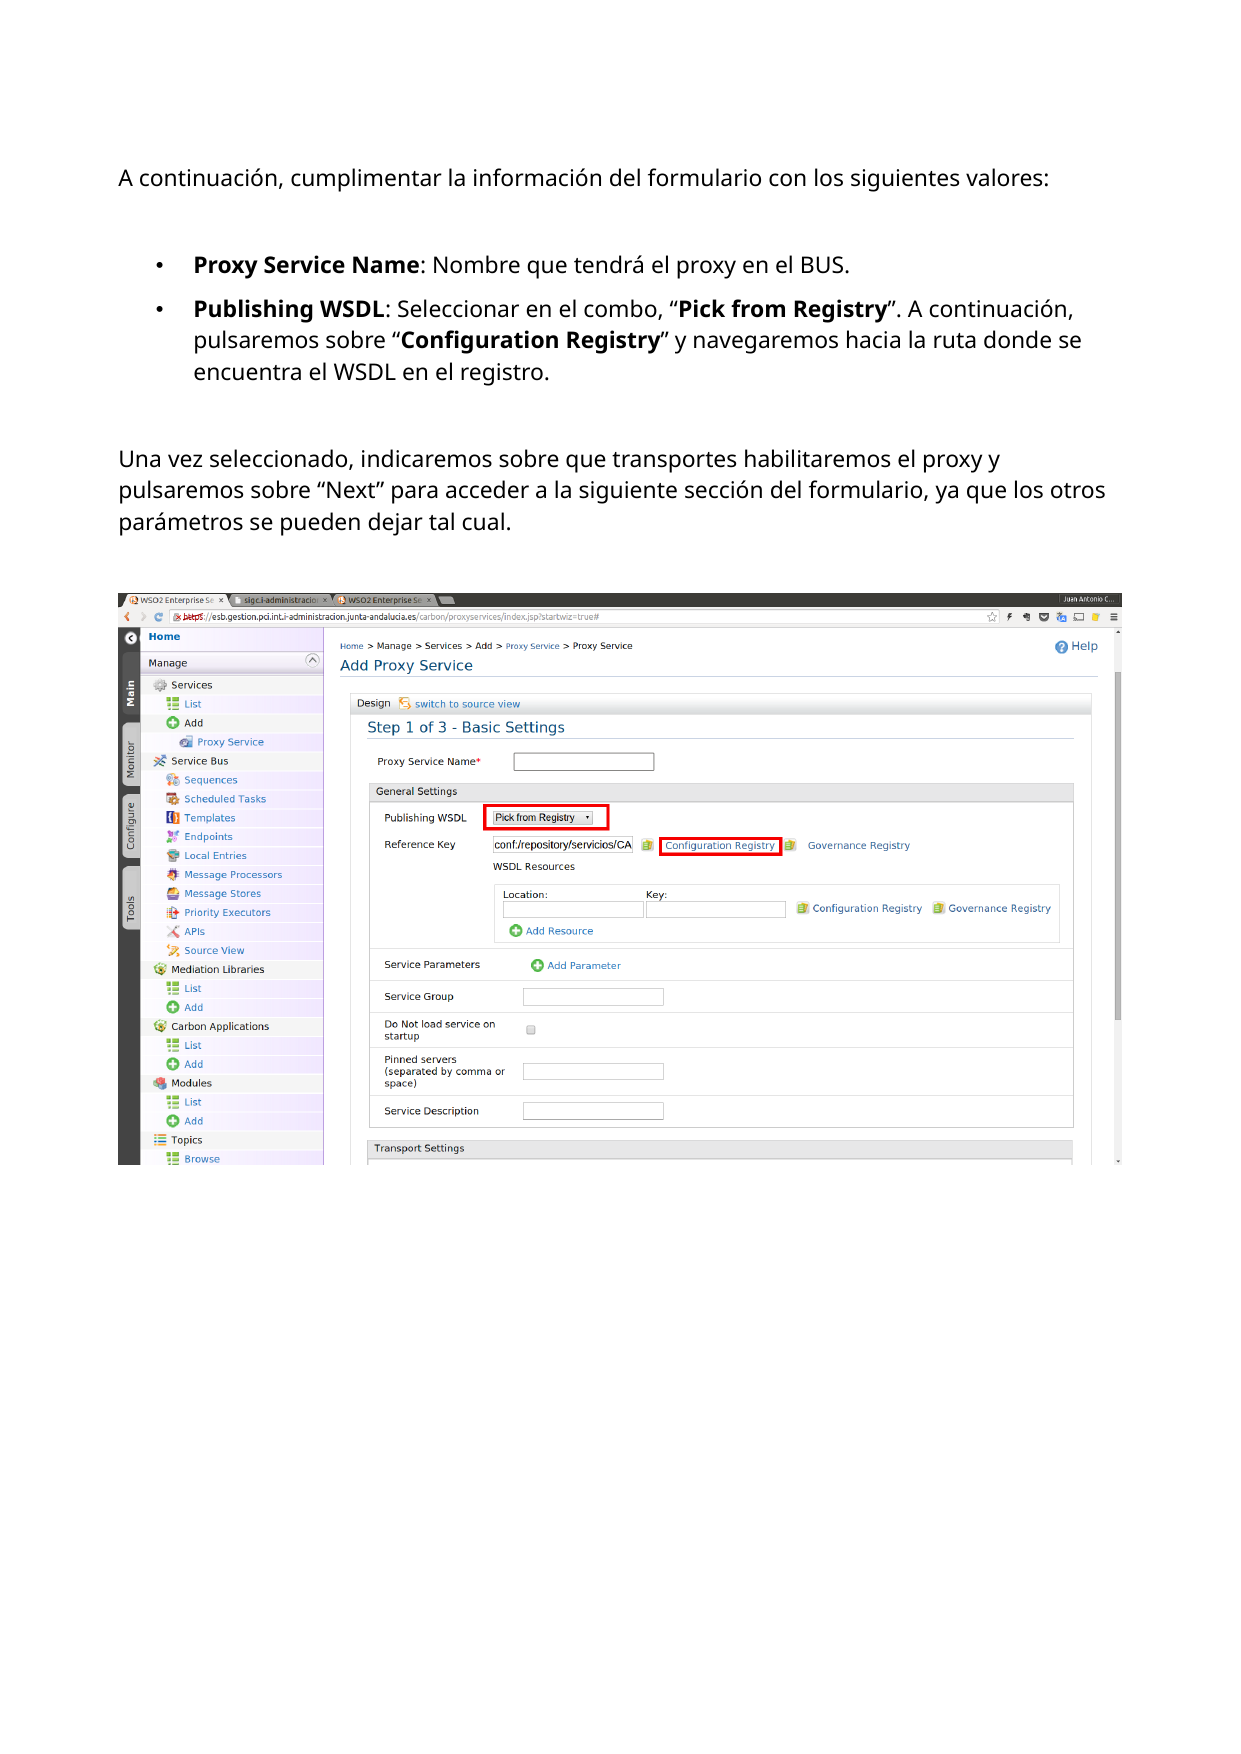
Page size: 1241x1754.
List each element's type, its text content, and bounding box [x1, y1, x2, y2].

list Publishing WSDL: Seleccionar en el combo, “Pick from Registry”. A continuación, pulsaremos sobre “Configuration Registry” y navegaremos hacia la ruta donde se encuentra el WSDL en el registro. [156, 293, 1122, 387]
list Proxy Service Name: Nombre que tendrá el proxy en el BUS. [156, 249, 1122, 281]
text A continuación, cumplimentar la información del formulario con los siguientes valores: [118, 162, 1122, 193]
picture [118, 593, 1122, 1165]
text Una vez seleccionado, indicaremos sobre que transportes habilitaremos el proxy y pulsaremos sobre “Next” para acceder a la siguiente sección del formulario, ya que los otros parámetros se pueden dejar tal cual. [118, 443, 1122, 537]
